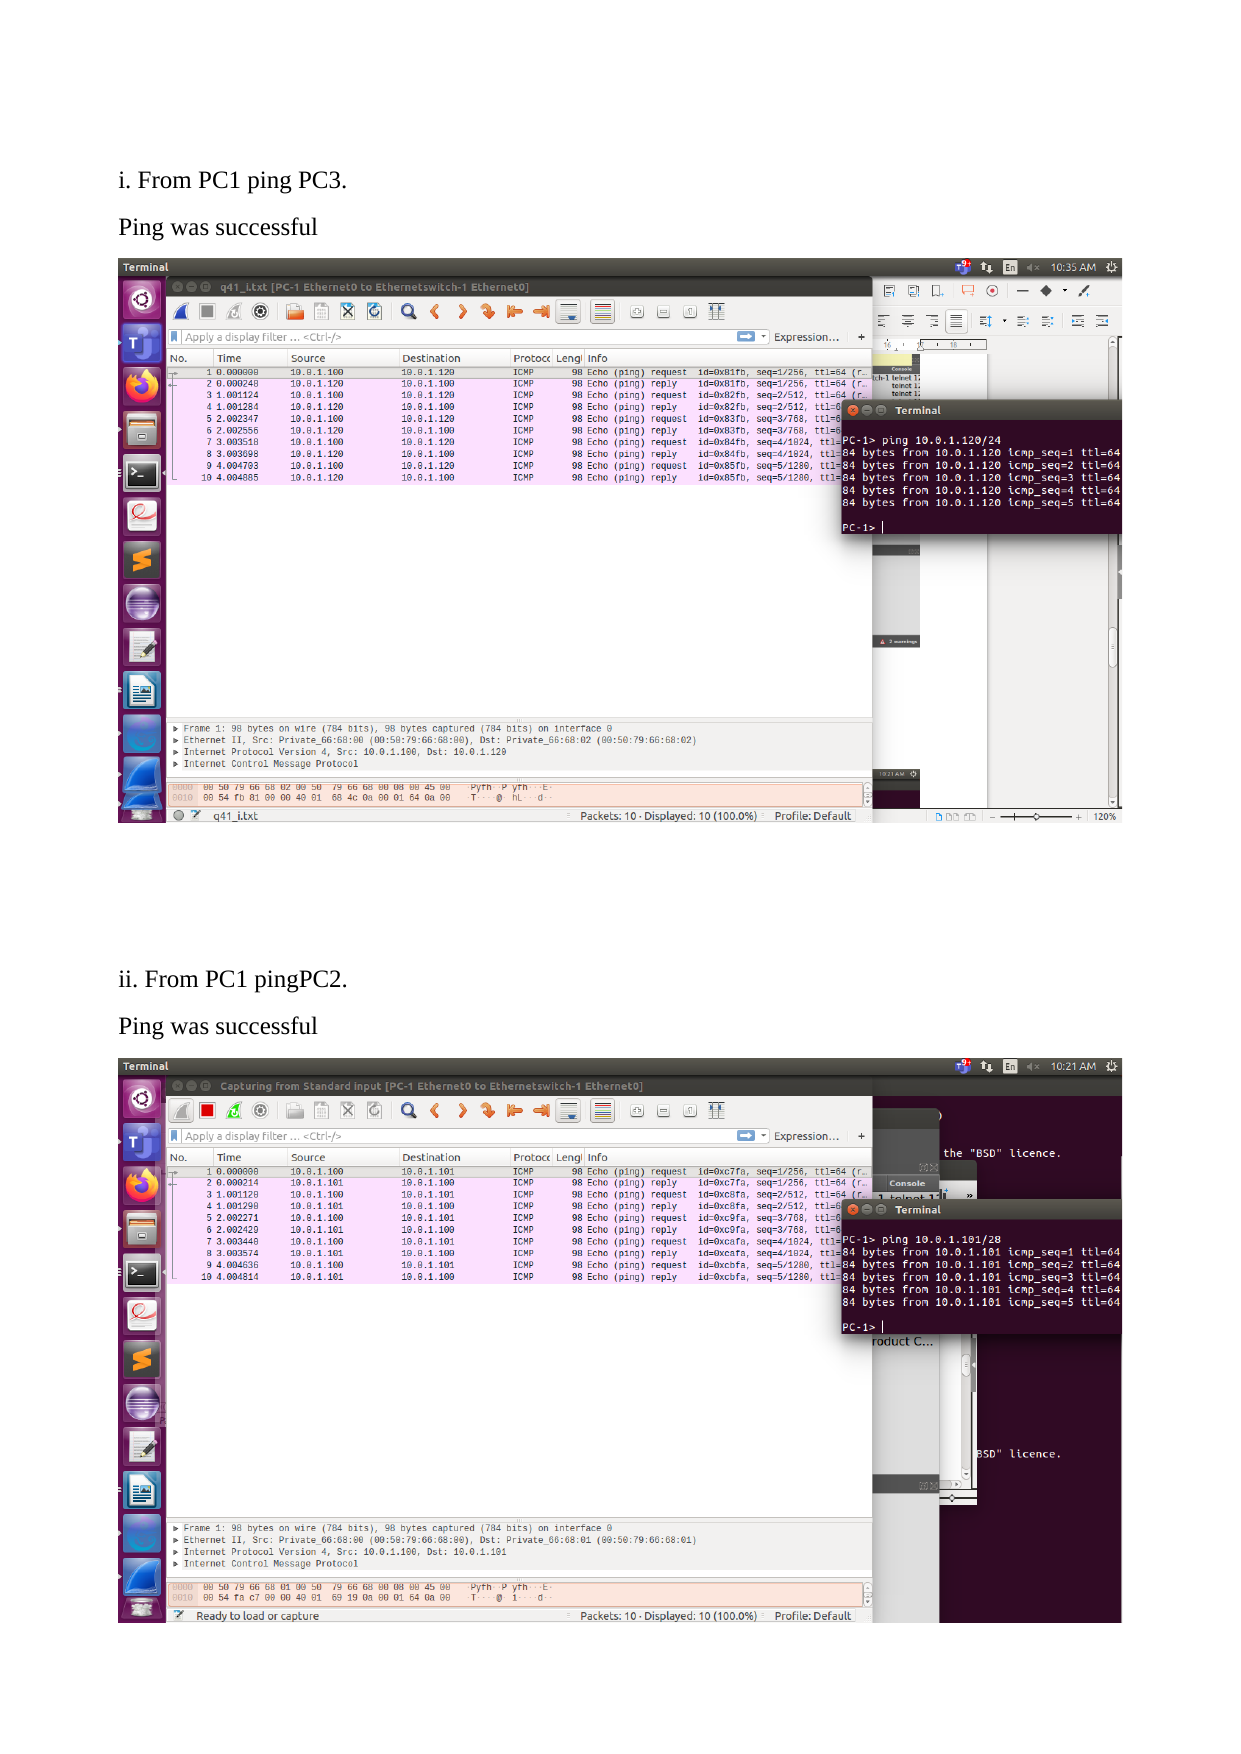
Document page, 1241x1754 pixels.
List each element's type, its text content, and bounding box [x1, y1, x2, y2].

text ii. From PC1 pingPC2. [118, 964, 1122, 993]
text i. From PC1 ping PC3. [118, 165, 1122, 194]
text Ping was successful [118, 1011, 1122, 1040]
picture [118, 258, 1123, 823]
picture [118, 1058, 1123, 1623]
text Ping was successful [118, 212, 1122, 240]
